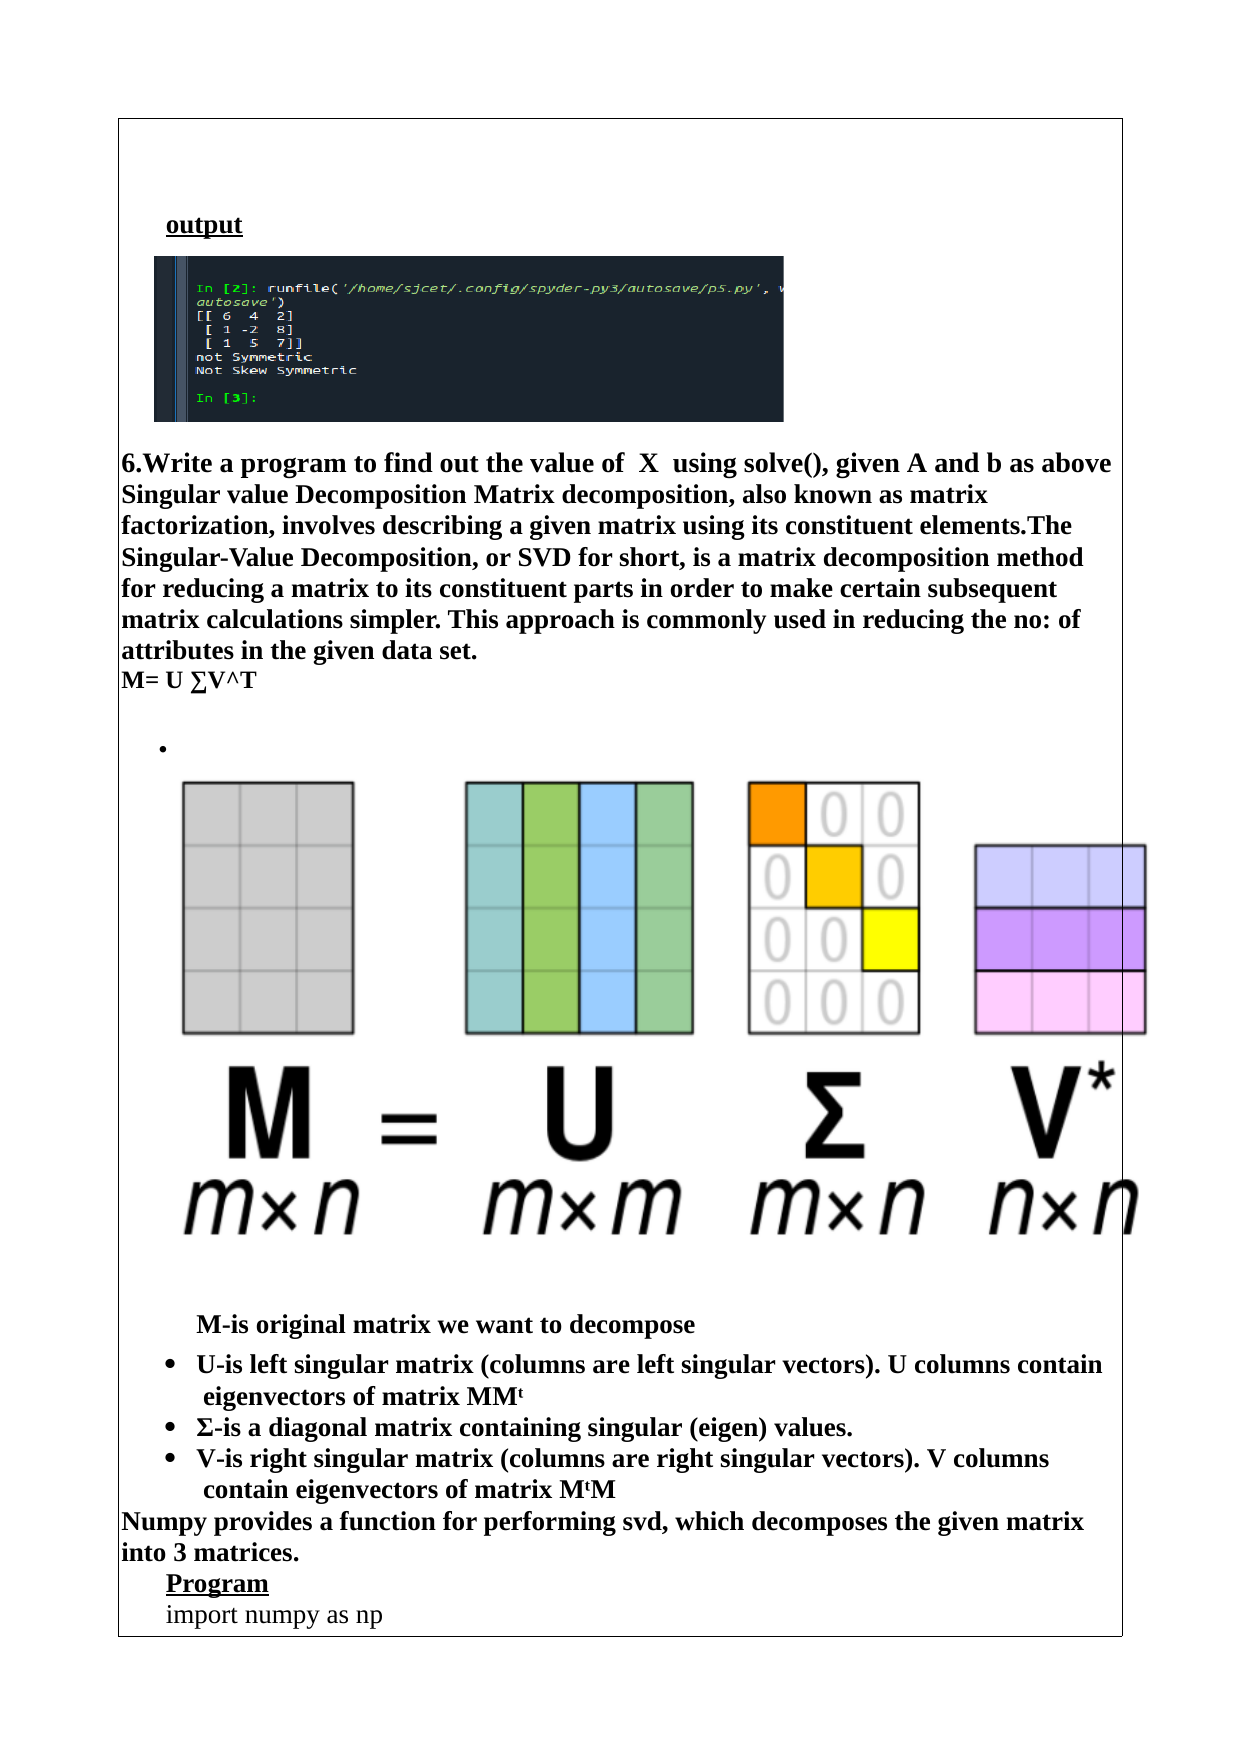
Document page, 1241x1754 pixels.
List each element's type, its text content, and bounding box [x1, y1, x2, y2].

list M= U ∑V^T [121, 665, 1119, 694]
picture [1123, 764, 1163, 1257]
list Singular value Decomposition Matrix decomposition, also known as matrix factorization, involves describing a given matrix using its constituent elements.The Singular-Value Decomposition, or SVD for short, is a matrix decomposition method for reducing a matrix to its constituent parts in order to make certain subsequent matrix calculations simpler. This approach is commonly used in reducing the no: of attributes in the given data set. [121, 478, 1119, 665]
text import numpy as np [166, 1598, 1119, 1629]
list V-is right singular matrix (columns are right singular vectors). V columns contain eigenvectors of matrix MᵗM [165, 1442, 1119, 1505]
picture [158, 764, 1122, 1257]
list Σ-is a diagonal matrix containing singular (eigen) values. [165, 1411, 1119, 1442]
picture [423, 300, 784, 422]
list 6.Write a program to find out the value of X using solve(), given A and b as above [121, 446, 1119, 478]
text Program [166, 1567, 1119, 1598]
list M-is original matrix we want to decompose [159, 736, 1119, 764]
text output [166, 208, 1119, 239]
list U-is left singular matrix (columns are left singular vectors). U columns contain eigenvectors of matrix MMᵗ [165, 1349, 1119, 1411]
list M-is original matrix we want to decompose [159, 1257, 1119, 1339]
text Numpy provides a function for performing svd, which decomposes the given matrix into 3 matrices. [121, 1505, 1119, 1567]
